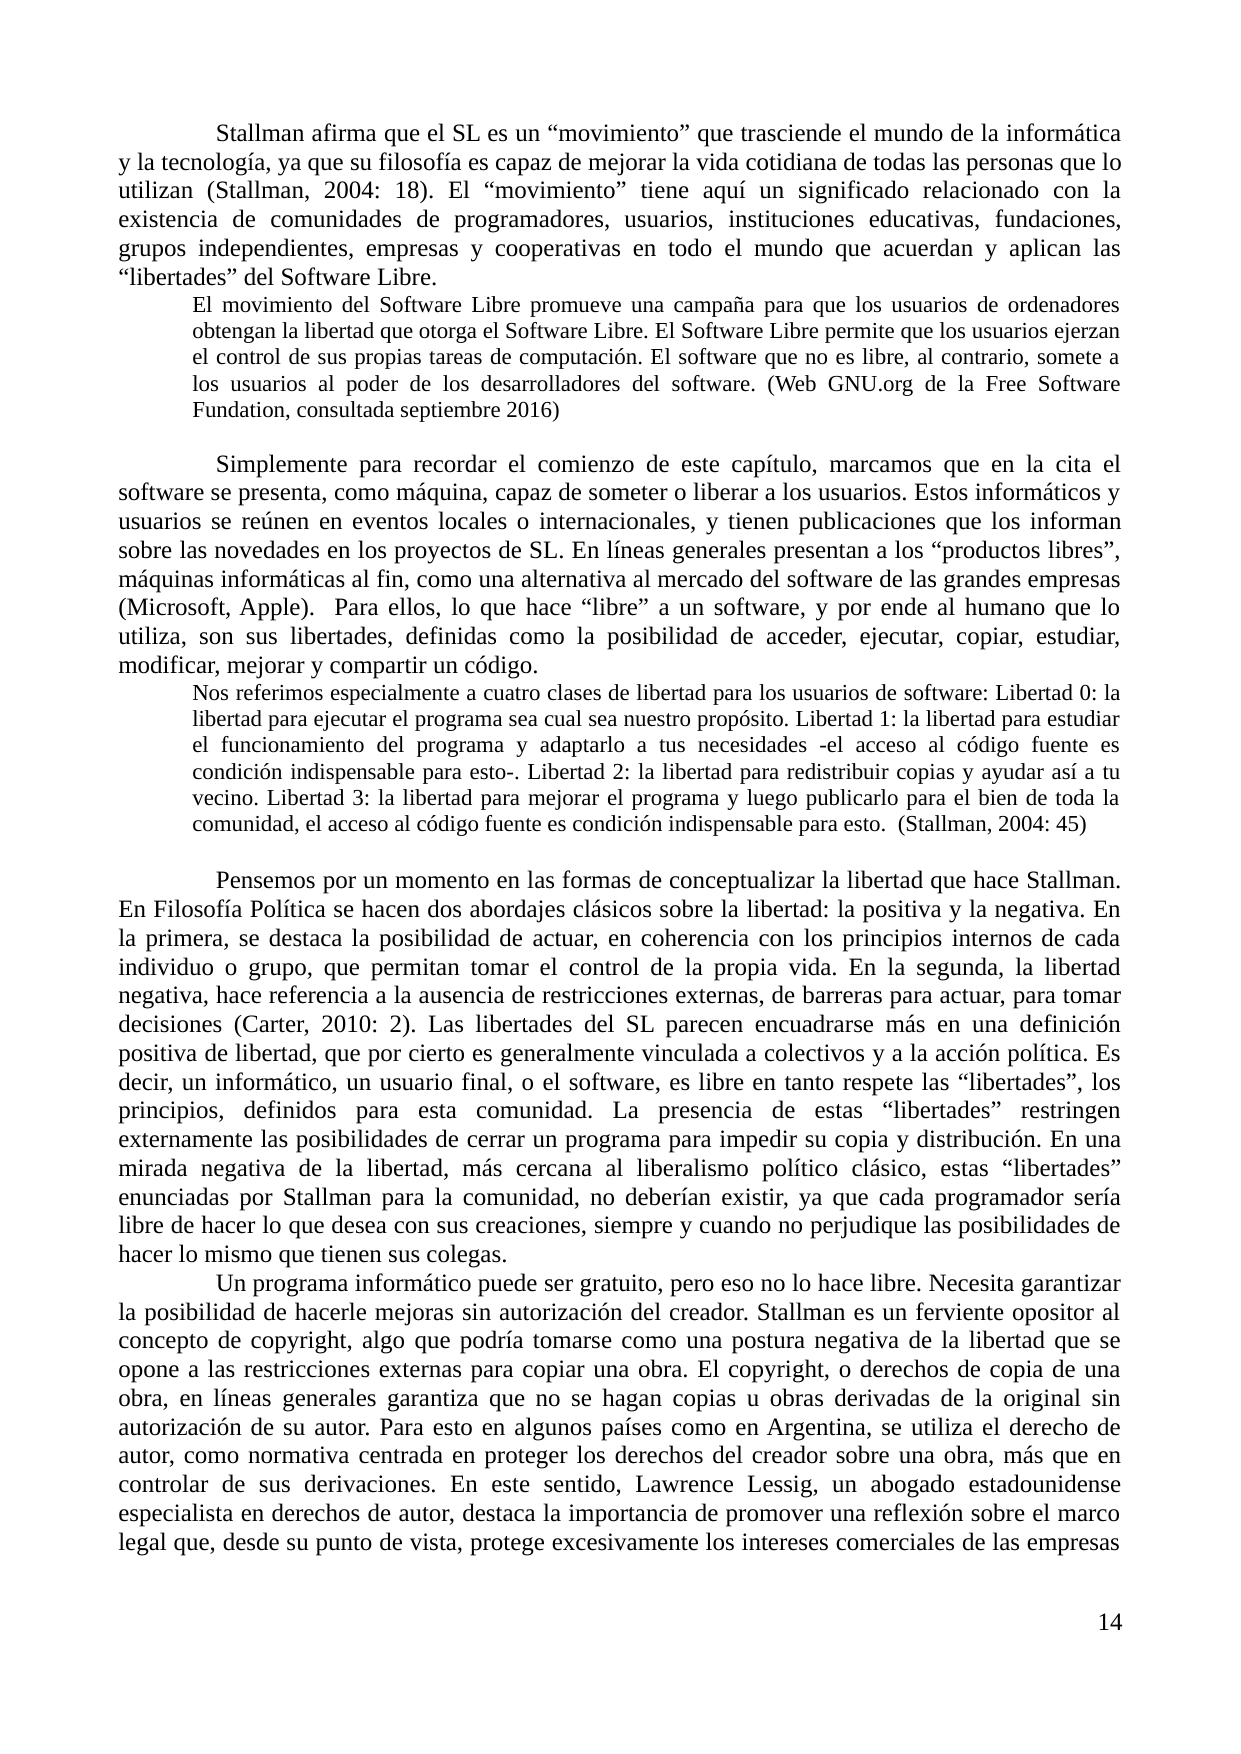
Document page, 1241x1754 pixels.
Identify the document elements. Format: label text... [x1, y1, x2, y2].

text Stallman afirma que el SL es un “movimiento” que trasciende el mundo de la informática y la tecnología, ya que su filosofía es capaz de mejorar la vida cotidiana de todas las personas que lo utilizan (Stallman, 2004: 18). El “movimiento” tiene aquí un significado relacionado con la existencia de comunidades de programadores, usuarios, instituciones educativas, fundaciones, grupos independientes, empresas y cooperativas en todo el mundo que acuerdan y aplican las “libertades” del Software Libre. [118, 118, 1122, 291]
text Nos referimos especialmente a cuatro clases de libertad para los usuarios de software: Libertad 0: la libertad para ejecutar el programa sea cual sea nuestro propósito. Libertad 1: la libertad para estudiar el funcionamiento del programa y adaptarlo a tus necesidades -el acceso al código fuente es condición indispensable para esto-. Libertad 2: la libertad para redistribuir copias y ayudar así a tu vecino. Libertad 3: la libertad para mejorar el programa y luego publicarlo para el bien de toda la comunidad, el acceso al código fuente es condición indispensable para esto. (Stallman, 2004: 45) [192, 679, 1122, 837]
text Un programa informático puede ser gratuito, pero eso no lo hace libre. Necesita garantizar la posibilidad de hacerle mejoras sin autorización del creador. Stallman es un ferviente opositor al concepto de copyright, algo que podría tomarse como una postura negativa de la libertad que se opone a las restricciones externas para copiar una obra. El copyright, o derechos de copia de una obra, en líneas generales garantiza que no se hagan copias u obras derivadas de la original sin autorización de su autor. Para esto en algunos países como en Argentina, se utiliza el derecho de autor, como normativa centrada en proteger los derechos del creador sobre una obra, más que en controlar de sus derivaciones. En este sentido, Lawrence Lessig, un abogado estadounidense especialista en derechos de autor, destaca la importancia de promover una reflexión sobre el marco legal que, desde su punto de vista, protege excesivamente los intereses comerciales de las empresas [118, 1268, 1122, 1556]
text Pensemos por un momento en las formas de conceptualizar la libertad que hace Stallman. En Filosofía Política se hacen dos abordajes clásicos sobre la libertad: la positiva y la negativa. En la primera, se destaca la posibilidad de actuar, en coherencia con los principios internos de cada individuo o grupo, que permitan tomar el control de la propia vida. En la segunda, la libertad negativa, hace referencia a la ausencia de restricciones externas, de barreras para actuar, para tomar decisiones (Carter, 2010: 2). Las libertades del SL parecen encuadrarse más en una definición positiva de libertad, que por cierto es generalmente vinculada a colectivos y a la acción política. Es decir, un informático, un usuario final, o el software, es libre en tanto respete las “libertades”, los principios, definidos para esta comunidad. La presencia de estas “libertades” restringen externamente las posibilidades de cerrar un programa para impedir su copia y distribución. En una mirada negativa de la libertad, más cercana al liberalismo político clásico, estas “libertades” enunciadas por Stallman para la comunidad, no deberían existir, ya que cada programador sería libre de hacer lo que desea con sus creaciones, siempre y cuando no perjudique las posibilidades de hacer lo mismo que tienen sus colegas. [118, 866, 1122, 1268]
text El movimiento del Software Libre promueve una campaña para que los usuarios de ordenadores obtengan la libertad que otorga el Software Libre. El Software Libre permite que los usuarios ejerzan el control de sus propias tareas de computación. El software que no es libre, al contrario, somete a los usuarios al poder de los desarrolladores del software. (Web GNU.org de la Free Software Fundation, consultada septiembre 2016) [192, 291, 1122, 422]
text Simplemente para recordar el comienzo de este capítulo, marcamos que en la cita el software se presenta, como máquina, capaz de someter o liberar a los usuarios. Estos informáticos y usuarios se reúnen en eventos locales o internacionales, y tienen publicaciones que los informan sobre las novedades en los proyectos de SL. En líneas generales presentan a los “productos libres”, máquinas informáticas al fin, como una alternativa al mercado del software de las grandes empresas (Microsoft, Apple). Para ellos, lo que hace “libre” a un software, y por ende al humano que lo utiliza, son sus libertades, definidas como la posibilidad de acceder, ejecutar, copiar, estudiar, modificar, mejorar y compartir un código. [118, 449, 1122, 679]
